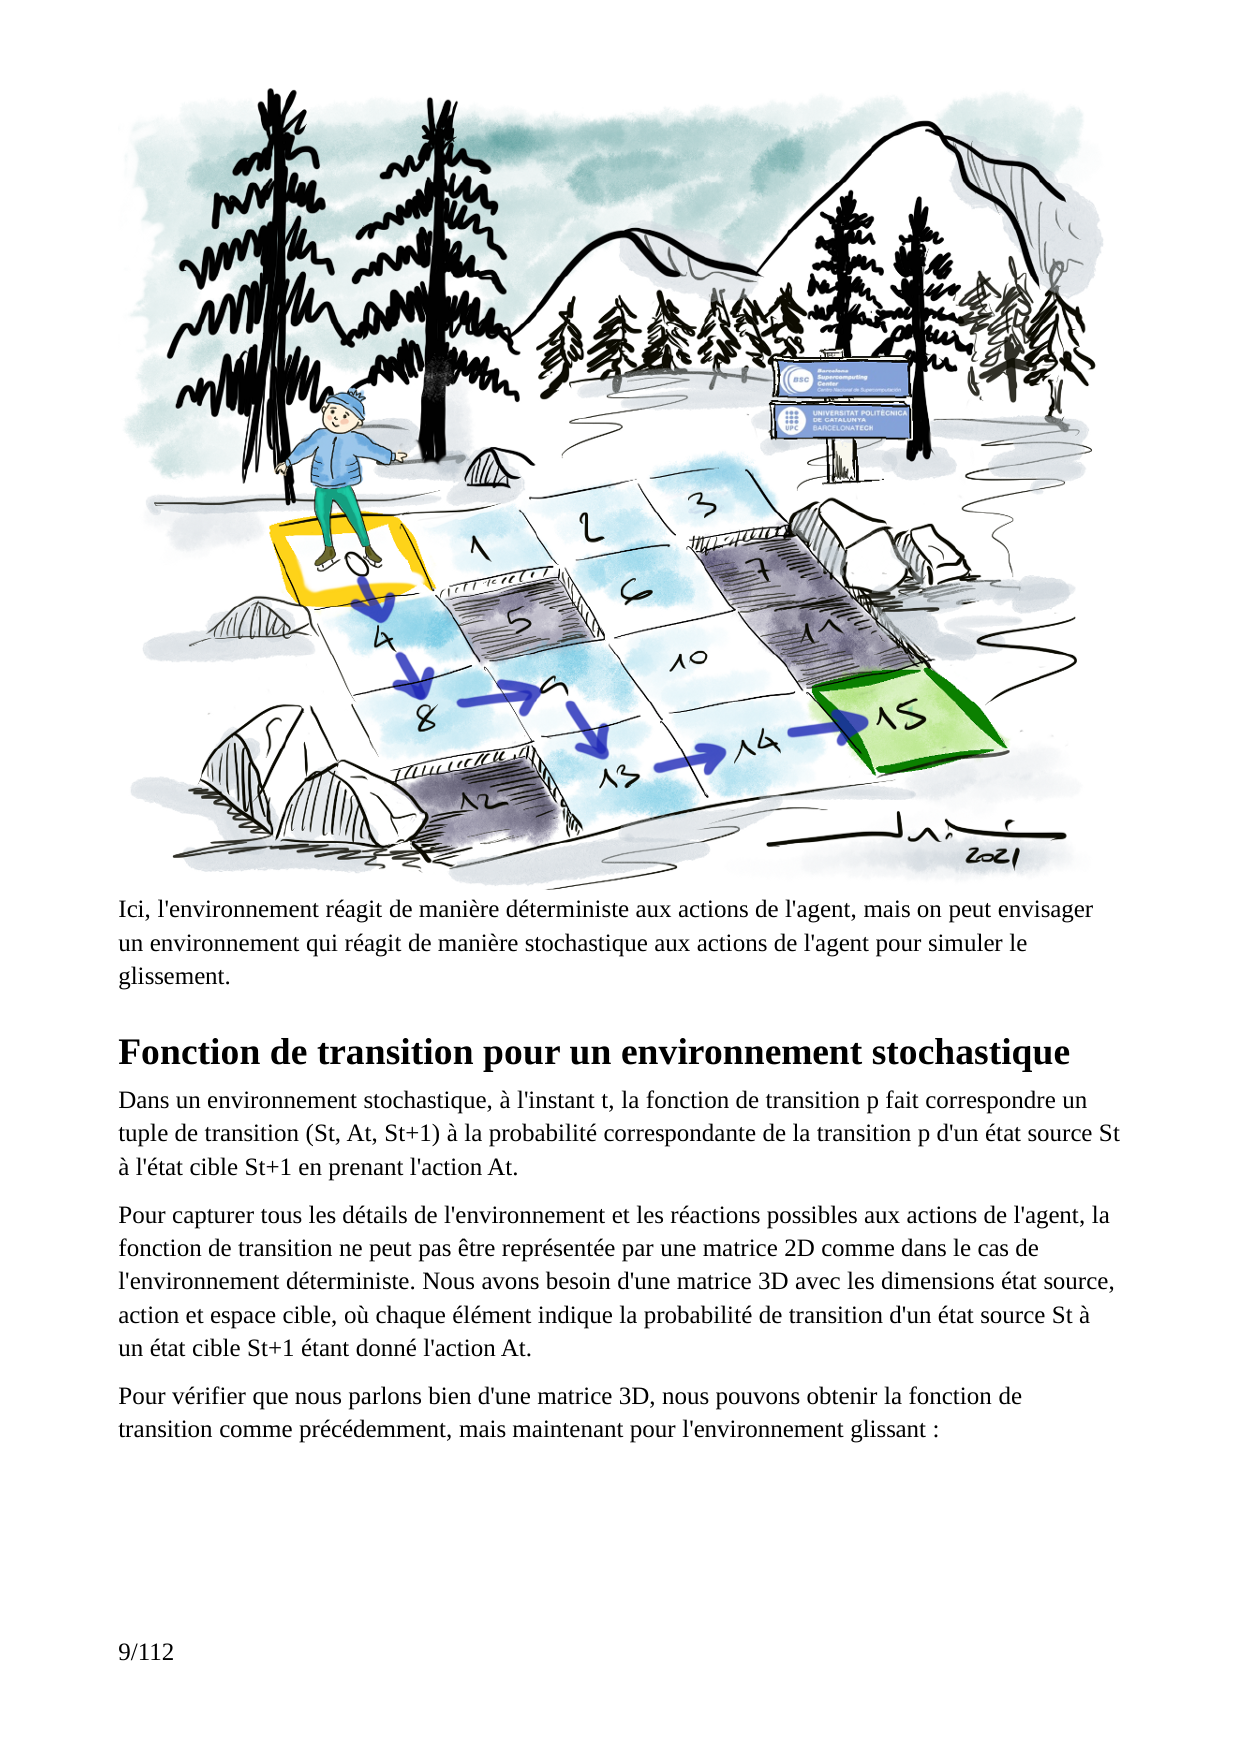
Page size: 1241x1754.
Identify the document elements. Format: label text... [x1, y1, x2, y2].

picture [118, 88, 1123, 890]
text Pour capturer tous les détails de l'environnement et les réactions possibles aux actions de l'agent, la fonction de transition ne peut pas être représentée par une matrice 2D comme dans le cas de l'environnement déterministe. Nous avons besoin d'une matrice 3D avec les dimensions état source, action et espace cible, où chaque élément indique la probabilité de transition d'un état source St à un état cible St+1 étant donné l'action At. [118, 1199, 1122, 1362]
text Dans un environnement stochastique, à l'instant t, la fonction de transition p fait correspondre un tuple de transition (St, At, St+1) à la probabilité correspondante de la transition p d'un état source St à l'état cible St+1 en prenant l'action At. [118, 1085, 1122, 1181]
text Ici, l'environnement réagit de manière déterministe aux actions de l'agent, mais on peut envisager un environnement qui réagit de manière stochastique aux actions de l'agent pour simuler le glissement. [118, 890, 1122, 990]
subtitle Fonction de transition pour un environnement stochastique [118, 1029, 1122, 1072]
text Pour vérifier que nous parlons bien d'une matrice 3D, nous pouvons obtenir la fonction de transition comme précédemment, mais maintenant pour l'environnement glissant : [118, 1381, 1122, 1443]
